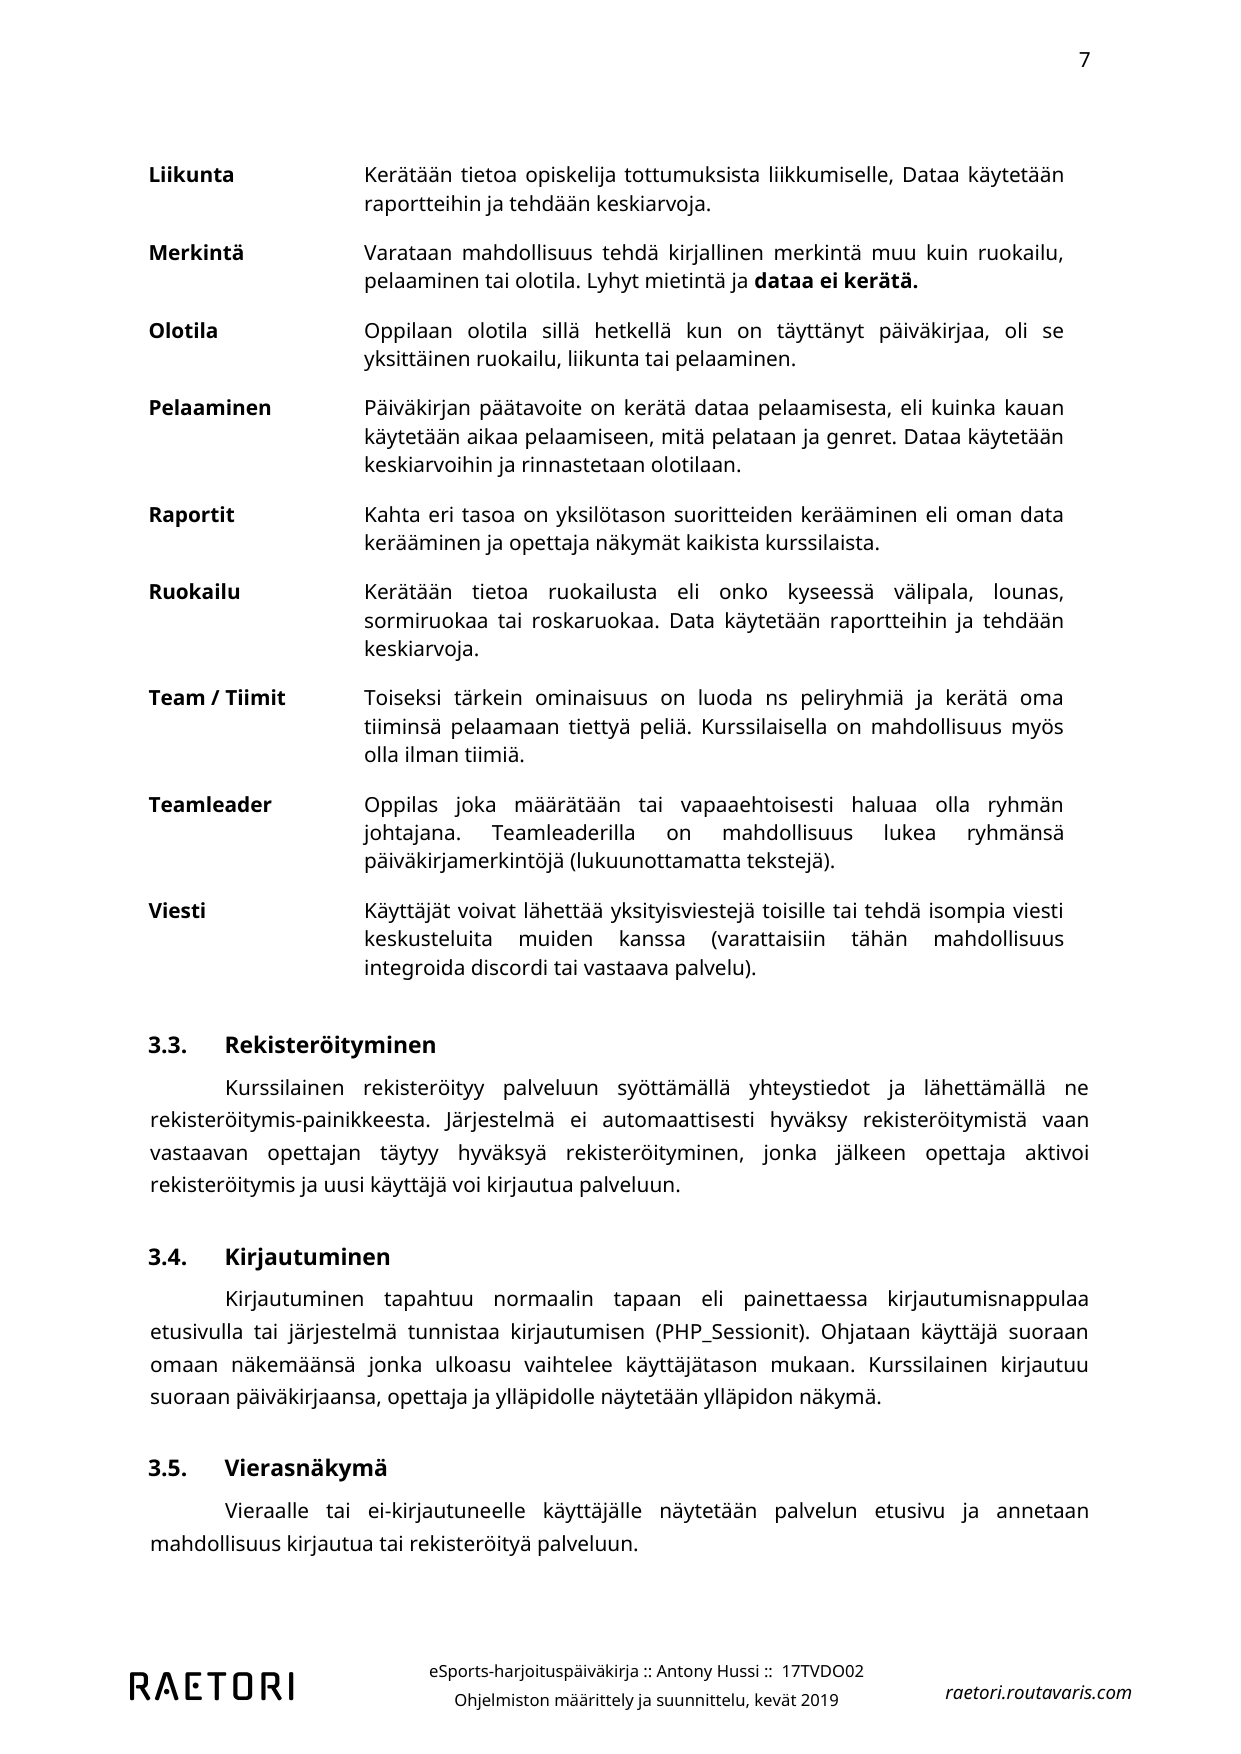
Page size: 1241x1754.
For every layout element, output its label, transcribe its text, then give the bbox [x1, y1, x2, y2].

table_cell Toiseksi tärkein ominaisuus on luoda ns peliryhmiä ja kerätä oma tiiminsä pelaamaan tiettyä peliä. Kurssilaisella on mahdollisuus myös olla ilman tiimiä. [354, 673, 1075, 779]
table_cell Team / Tiimit [138, 673, 353, 779]
table_header Liikunta [138, 150, 353, 228]
table_cell Käyttäjät voivat lähettää yksityisviestejä toisille tai tehdä isompia viesti keskusteluita muiden kanssa (varattaisiin tähän mahdollisuus integroida discordi tai vastaava palvelu). [354, 885, 1075, 992]
text Kirjautuminen tapahtuu normaalin tapaan eli painettaessa kirjautumisnappulaa etusivulla tai järjestelmä tunnistaa kirjautumisen (PHP_Sessionit). Ohjataan käyttäjä suoraan omaan näkemäänsä jonka ulkoasu vaihtelee käyttäjätason mukaan. Kurssilainen kirjautuu suoraan päiväkirjaansa, opettaja ja ylläpidolle näytetään ylläpidon näkymä. [150, 1284, 1090, 1411]
table_cell Oppilas joka määrätään tai vapaaehtoisesti haluaa olla ryhmän johtajana. Teamleaderilla on mahdollisuus lukea ryhmänsä päiväkirjamerkintöjä (lukuunottamatta tekstejä). [354, 779, 1075, 885]
table_cell Viesti [138, 885, 353, 992]
table_cell Kahta eri tasoa on yksilötason suoritteiden kerääminen eli oman data kerääminen ja opettaja näkymät kaikista kurssilaista. [354, 489, 1075, 567]
table_cell Teamleader [138, 779, 353, 885]
picture [121, 1665, 303, 1707]
table_header Kerätään tietoa opiskelija tottumuksista liikkumiselle, Dataa käytetään raportteihin ja tehdään keskiarvoja. [354, 150, 1075, 228]
table_cell Varataan mahdollisuus tehdä kirjallinen merkintä muu kuin ruokailu, pelaaminen tai olotila. Lyhyt mietintä ja dataa ei kerätä. [354, 228, 1075, 305]
subtitle Rekisteröityminen [187, 1029, 1090, 1060]
text Vieraalle tai ei-kirjautuneelle käyttäjälle näytetään palvelun etusivu ja annetaan mahdollisuus kirjautua tai rekisteröityä palveluun. [150, 1496, 1090, 1557]
table_cell Merkintä [138, 228, 353, 305]
table_cell Kerätään tietoa ruokailusta eli onko kyseessä välipala, lounas, sormiruokaa tai roskaruokaa. Data käytetään raportteihin ja tehdään keskiarvoja. [354, 567, 1075, 673]
table_cell Oppilaan olotila sillä hetkellä kun on täyttänyt päiväkirjaa, oli se yksittäinen ruokailu, liikunta tai pelaaminen. [354, 305, 1075, 383]
subtitle Kirjautuminen [187, 1241, 1090, 1272]
text Kurssilainen rekisteröityy palveluun syöttämällä yhteystiedot ja lähettämällä ne rekisteröitymis-painikkeesta. Järjestelmä ei automaattisesti hyväksy rekisteröitymistä vaan vastaavan opettajan täytyy hyväksyä rekisteröityminen, jonka jälkeen opettaja aktivoi rekisteröitymis ja uusi käyttäjä voi kirjautua palveluun. [150, 1073, 1090, 1199]
table_cell Ruokailu [138, 567, 353, 673]
subtitle Vierasnäkymä [187, 1452, 1090, 1484]
table_cell Olotila [138, 305, 353, 383]
table_cell Pelaaminen [138, 383, 353, 489]
table_cell Päiväkirjan päätavoite on kerätä dataa pelaamisesta, eli kuinka kauan käytetään aikaa pelaamiseen, mitä pelataan ja genret. Dataa käytetään keskiarvoihin ja rinnastetaan olotilaan. [354, 383, 1075, 489]
table_cell Raportit [138, 489, 353, 567]
